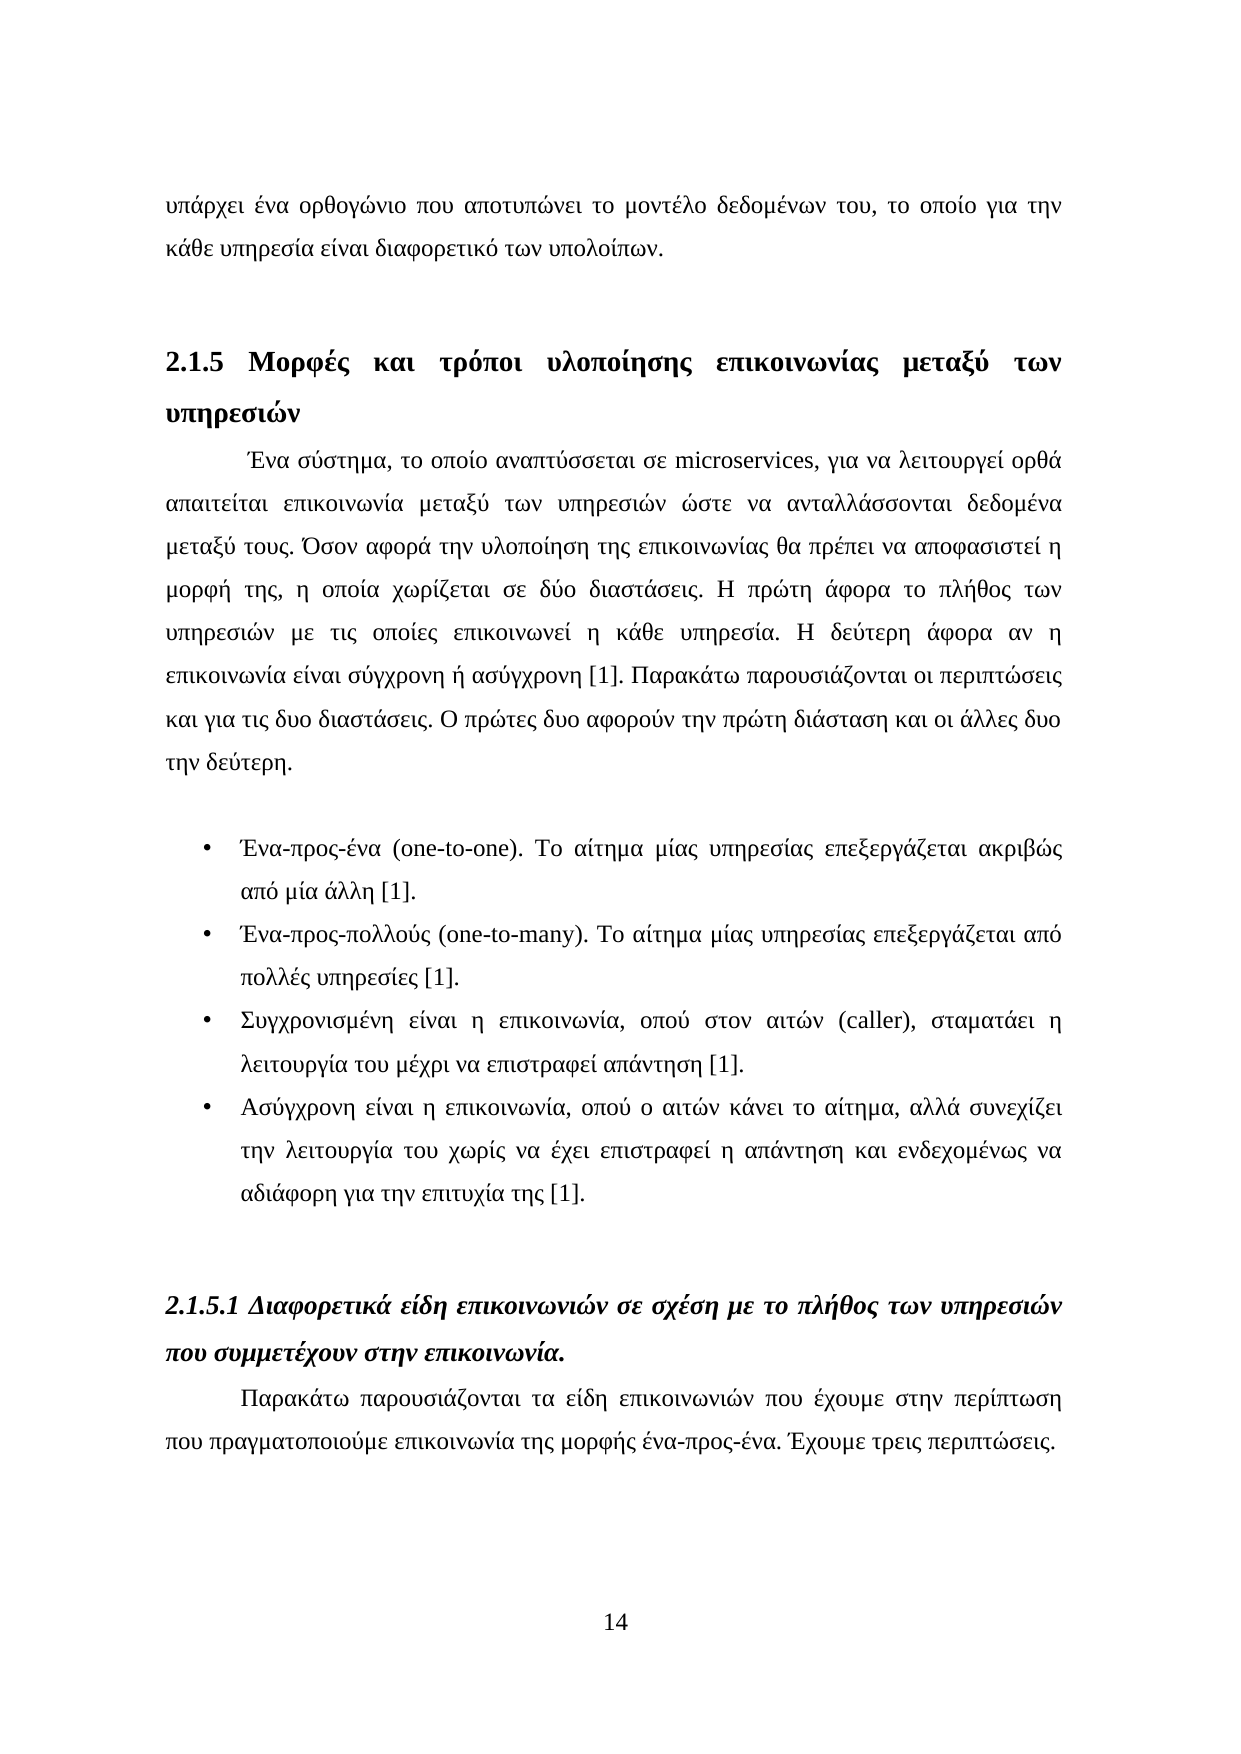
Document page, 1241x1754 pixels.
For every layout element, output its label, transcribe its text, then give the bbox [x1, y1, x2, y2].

text υπάρχει ένα ορθογώνιο που αποτυπώνει το μοντέλο δεδομένων του, το οποίο για την κάθε υπηρεσία είναι διαφορετικό των υπολοίπων. [165, 190, 1063, 262]
text Ένα σύστημα, το οποίο αναπτύσσεται σε microservices, για να λειτουργεί ορθά απαιτείται επικοινωνία μεταξύ των υπηρεσιών ώστε να ανταλλάσσονται δεδομένα μεταξύ τους. Όσον αφορά την υλοποίηση της επικοινωνίας θα πρέπει να αποφασιστεί η μορφή της, η οποία χωρίζεται σε δύο διαστάσεις. Η πρώτη άφορα το πλήθος των υπηρεσιών με τις οποίες επικοινωνεί η κάθε υπηρεσία. Η δεύτερη άφορα αν η επικοινωνία είναι σύγχρονη ή ασύγχρονη [1]. Παρακάτω παρουσιάζονται οι περιπτώσεις και για τις δυο διαστάσεις. Ο πρώτες δυο αφορούν την πρώτη διάσταση και οι άλλες δυο την δεύτερη. [165, 445, 1063, 776]
text Παρακάτω παρουσιάζονται τα είδη επικοινωνιών που έχουμε στην περίπτωση που πραγματοποιούμε επικοινωνία της μορφής ένα-προς-ένα. Έχουμε τρεις περιπτώσεις. [165, 1383, 1063, 1454]
list Ασύγχρονη είναι η επικοινωνία, οπού ο αιτών κάνει το αίτημα, αλλά συνεχίζει την λειτουργία του χωρίς να έχει επιστραφεί η απάντηση και ενδεχομένως να αδιάφορη για την επιτυχία της [1]. [203, 1092, 1063, 1207]
subtitle 2.1.5 Μορφές και τρόποι υλοποίησης επικοινωνίας μεταξύ των υπηρεσιών [165, 344, 1063, 428]
list Ένα-προς-πολλούς (one-to-many). Το αίτημα μίας υπηρεσίας επεξεργάζεται από πολλές υπηρεσίες [1]. [203, 919, 1063, 991]
list Ένα-προς-ένα (one-to-one). Το αίτημα μίας υπηρεσίας επεξεργάζεται ακριβώς από μία άλλη [1]. [203, 833, 1063, 905]
list Συγχρονισμένη είναι η επικοινωνία, οπού στον αιτών (caller), σταματάει η λειτουργία του μέχρι να επιστραφεί απάντηση [1]. [203, 1006, 1063, 1077]
subtitle 2.1.5.1 Διαφορετικά είδη επικοινωνιών σε σχέση με το πλήθος των υπηρεσιών που συμμετέχουν στην επικοινωνία. [165, 1289, 1063, 1367]
